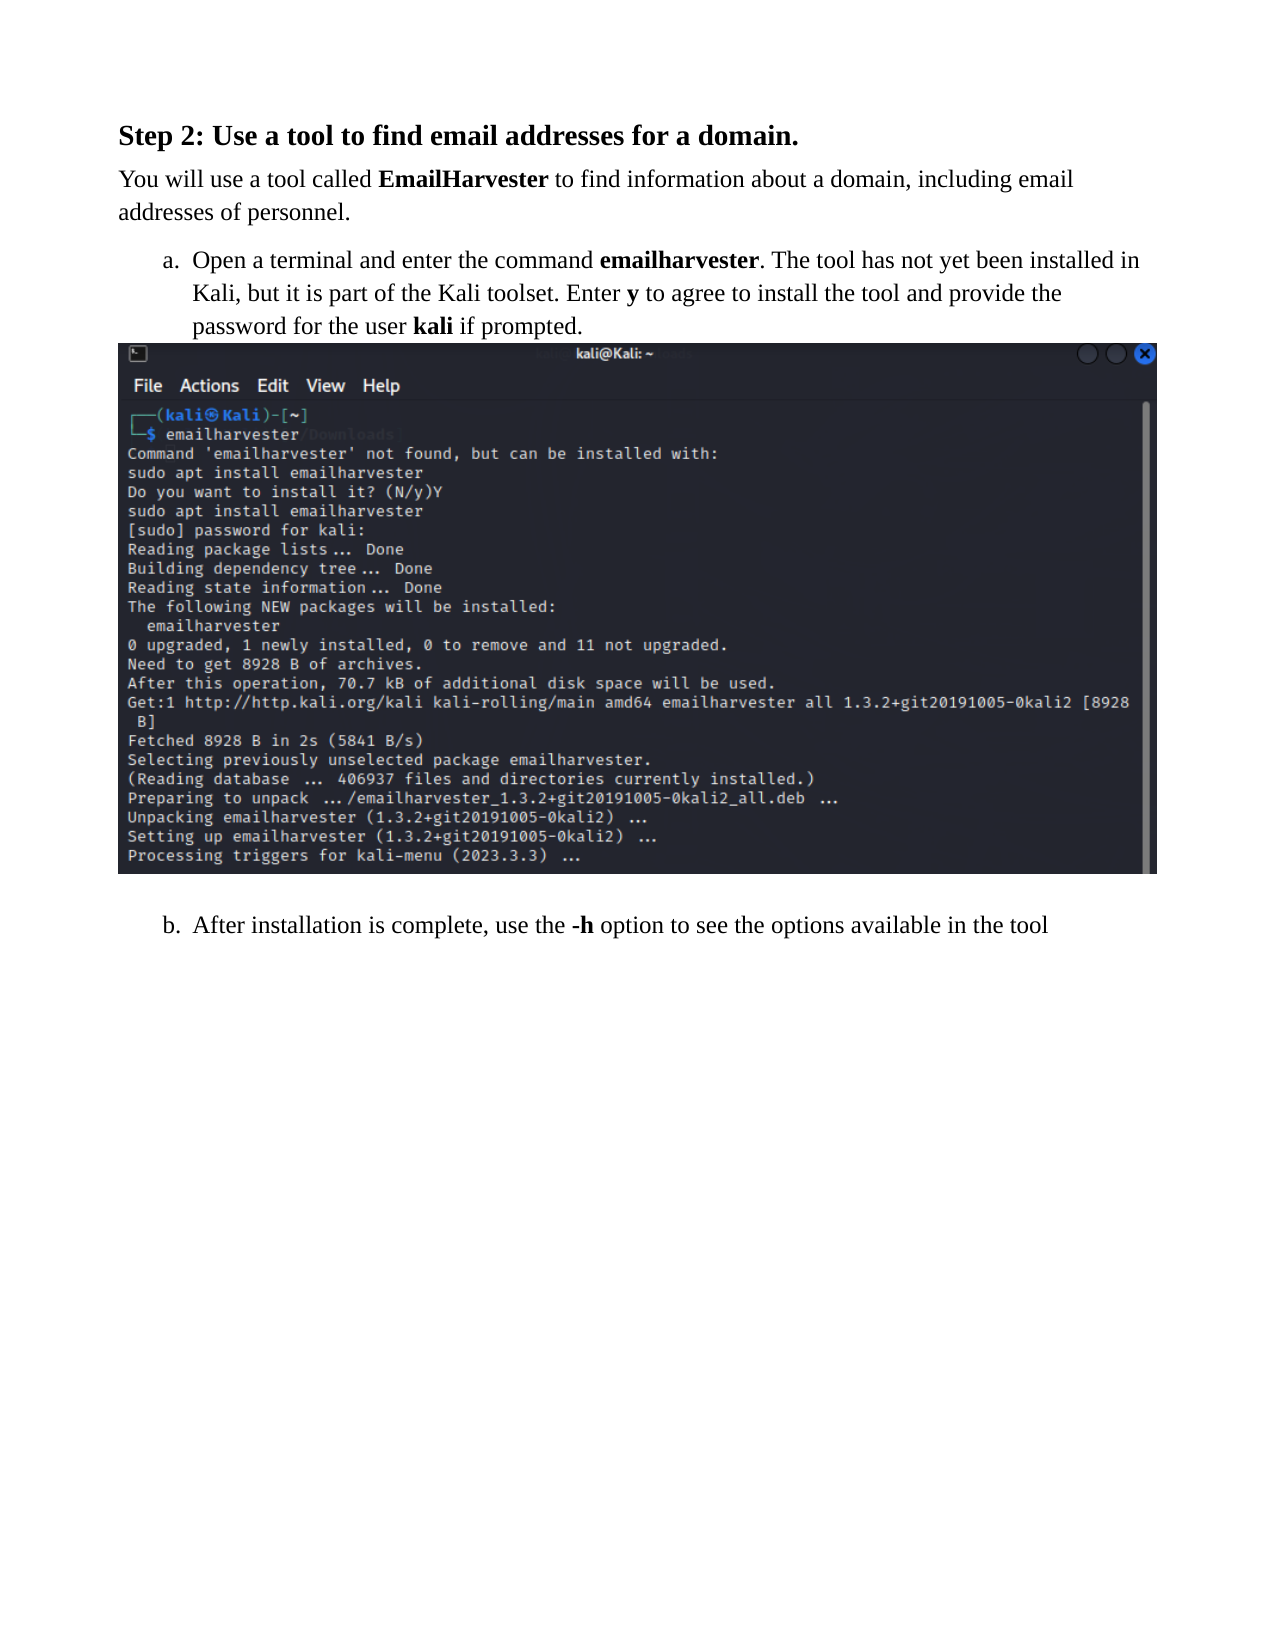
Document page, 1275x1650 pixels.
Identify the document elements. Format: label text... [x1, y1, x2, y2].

picture [118, 343, 1157, 874]
list Open a terminal and enter the command emailharvester. The tool has not yet been installed in Kali, but it is part of the Kali toolset. Enter y to agree to install the tool and provide the password for the user kali if prompted. [162, 245, 1157, 339]
list After installation is complete, use the -h option to see the options available in the tool [162, 911, 1157, 939]
text You will use a tool called EmailHarvester to find information about a domain, including email addresses of personnel. [118, 164, 1157, 226]
subtitle Step 2: Use a tool to find email addresses for a domain. [118, 118, 1157, 152]
